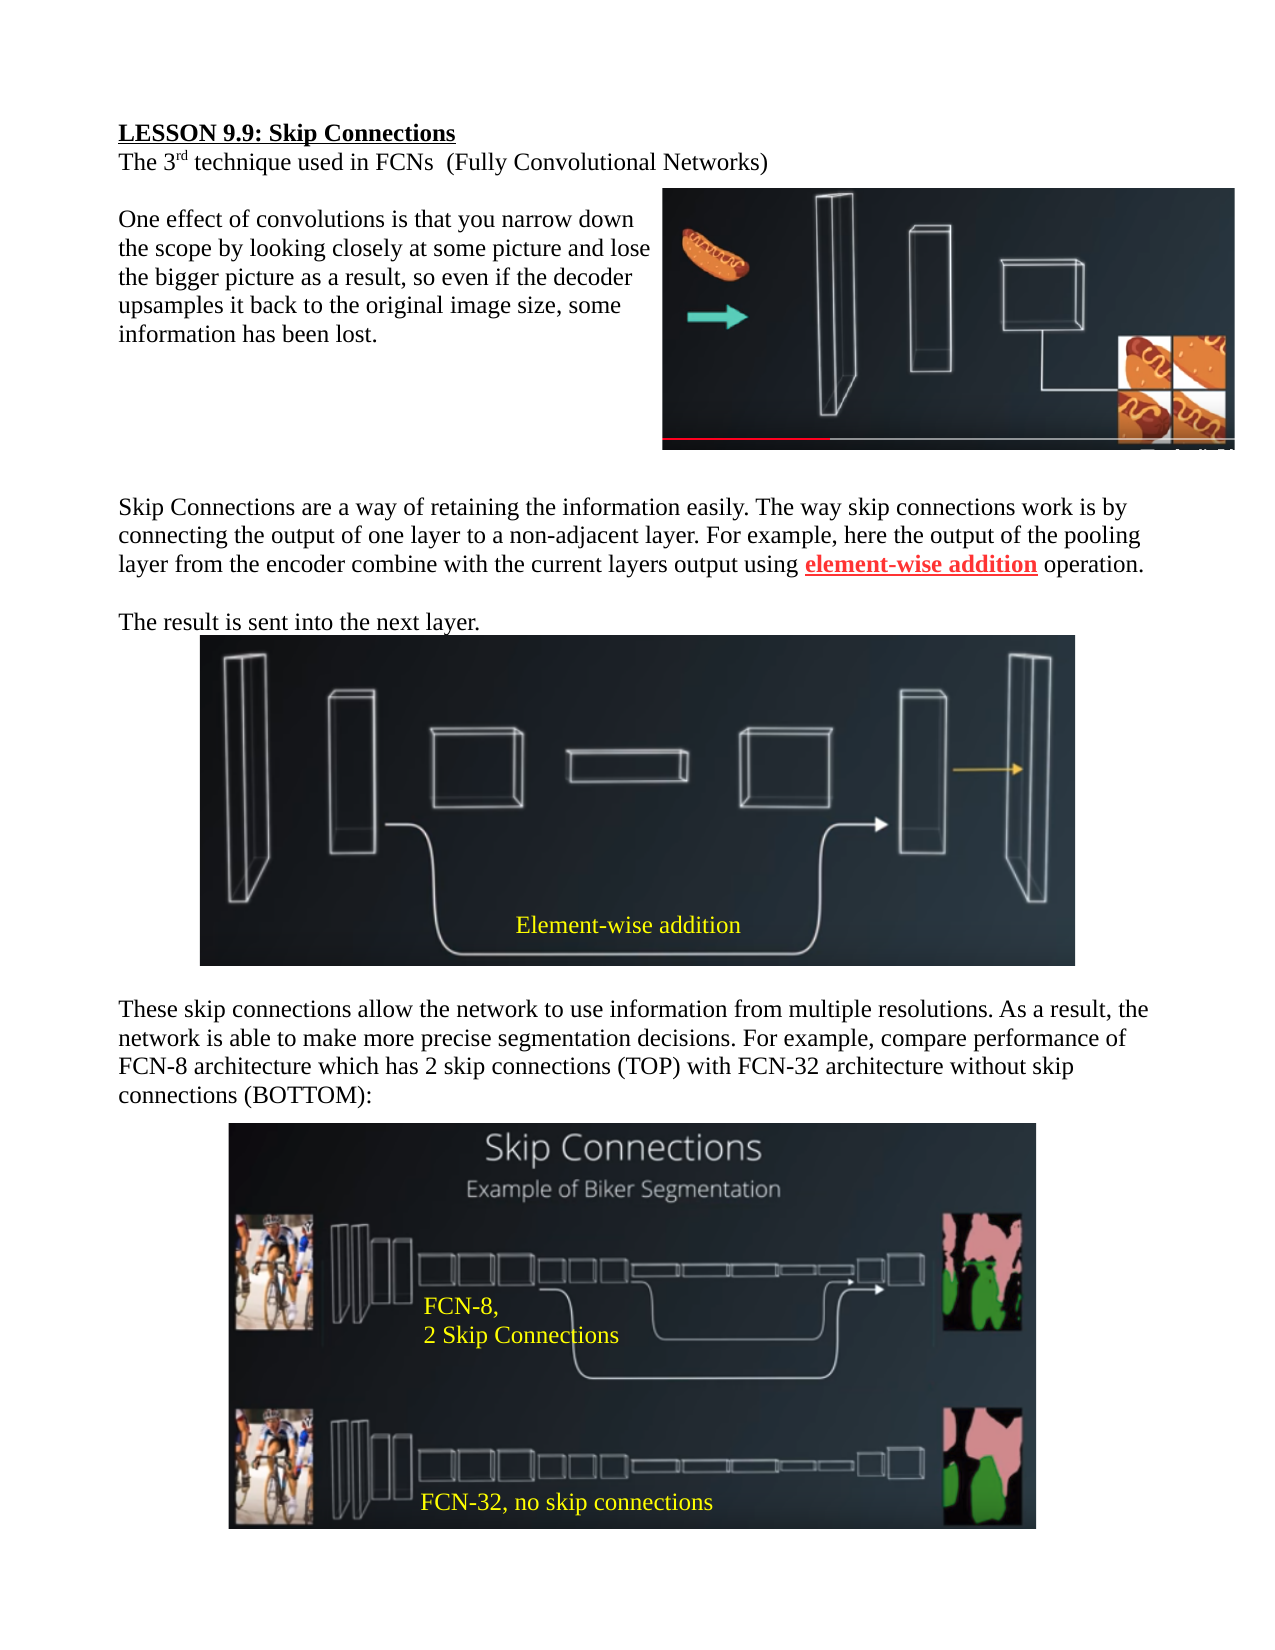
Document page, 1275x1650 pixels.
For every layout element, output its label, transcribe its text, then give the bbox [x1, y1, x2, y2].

text The result is sent into the next layer. [118, 607, 1157, 636]
text These skip connections allow the network to use information from multiple resolutions. As a result, the network is able to make more precise segmentation decisions. For example, compare performance of FCN-8 architecture which has 2 skip connections (TOP) with FCN-32 architecture without skip connections (BOTTOM): [118, 994, 1157, 1109]
picture [199, 635, 1076, 966]
text The 3rd technique used in FCNs (Fully Convolutional Networks) [118, 147, 1157, 176]
text One effect of convolutions is that you narrow down the scope by looking closely at some picture and lose the bigger picture as a result, so even if the decoder upsamples it back to the original image size, some information has been lost. [118, 204, 662, 348]
picture [662, 188, 1235, 450]
picture [228, 1123, 1037, 1529]
text LESSON 9.9: Skip Connections [118, 118, 1157, 147]
text Skip Connections are a way of retaining the information easily. The way skip connections work is by connecting the output of one layer to a non-adjacent layer. For example, here the output of the pooling layer from the encoder combine with the current layers output using element-wise addition operation. [118, 492, 1157, 578]
